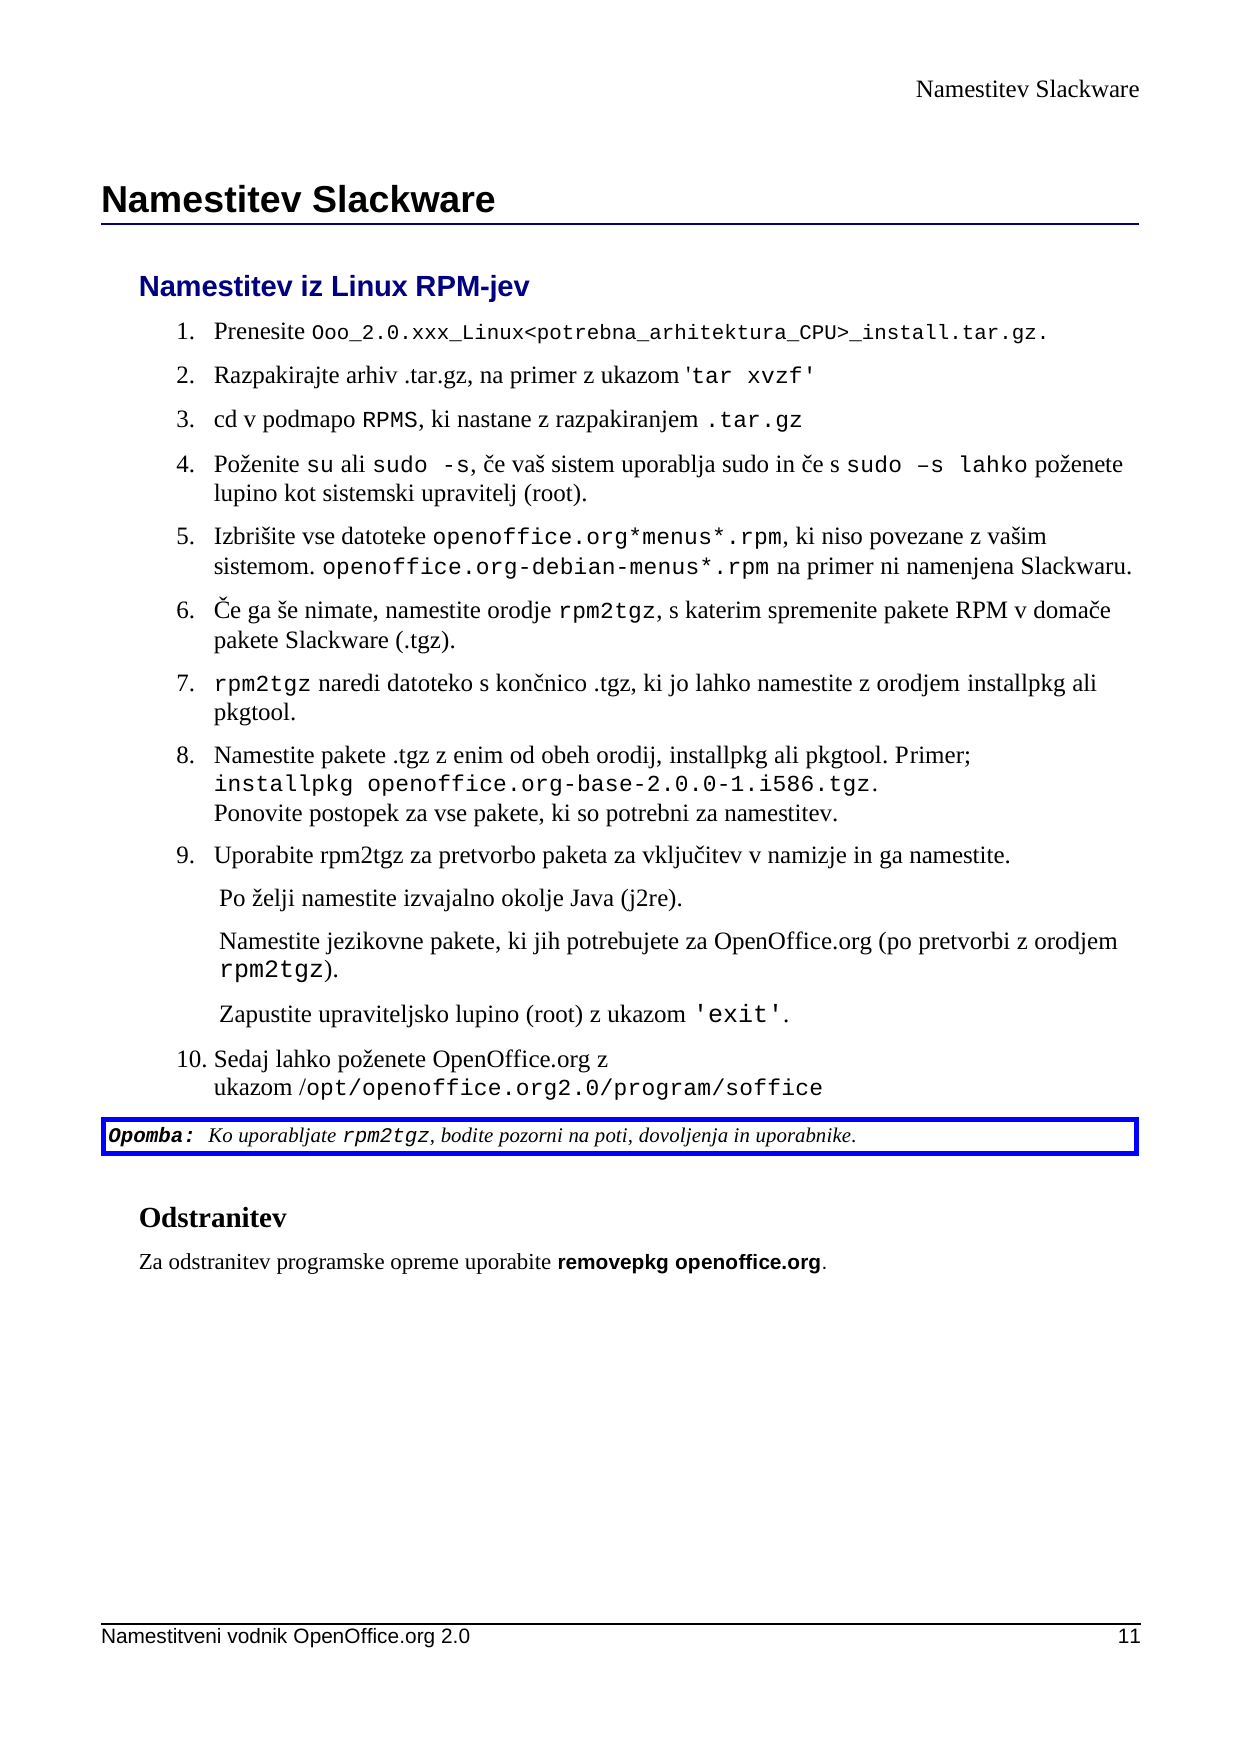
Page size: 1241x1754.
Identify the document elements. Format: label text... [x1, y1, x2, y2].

list Razpakirajte arhiv .tar.gz, na primer z ukazom 'tar xvzf' [176, 361, 1139, 391]
text Opomba: Ko uporabljate rpm2tgz, bodite pozorni na poti, dovoljenja in uporabnike. [106, 1122, 1134, 1151]
text Za odstranitev programske opreme uporabite removepkg openoffice.org. [138, 1249, 1139, 1274]
text Po želji namestite izvajalno okolje Java (j2re). [219, 884, 1139, 912]
subtitle Namestitev iz Linux RPM-jev [138, 270, 1139, 302]
subtitle Odstranitev [138, 1201, 1139, 1234]
list cd v podmapo RPMS, ki nastane z razpakiranjem .tar.gz [176, 405, 1139, 435]
list Uporabite rpm2tgz za pretvorbo paketa za vključitev v namizje in ga namestite. [176, 841, 1139, 869]
list Izbrišite vse datoteke openoffice.org*menus*.rpm, ki niso povezane z vašim sistemom. openoffice.org-debian-menus*.rpm na primer ni namenjena Slackwaru. [176, 522, 1139, 581]
text Zapustite upraviteljsko lupino (root) z ukazom 'exit'. [219, 1000, 1139, 1030]
list Sedaj lahko poženete OpenOffice.org z ukazom /opt/openoffice.org2.0/program/soffice [176, 1044, 1139, 1102]
subtitle Namestitev Slackware [101, 179, 1139, 223]
list Prenesite Ooo_2.0.xxx_Linux<potrebna_arhitektura_CPU>_install.tar.gz. [176, 317, 1139, 346]
list rpm2tgz naredi datoteko s končnico .tgz, ki jo lahko namestite z orodjem installpkg ali pkgtool. [176, 668, 1139, 726]
list Namestite pakete .tgz z enim od obeh orodij, installpkg ali pkgtool. Primer; installpkg openoffice.org-base-2.0.0-1.i586.tgz. Ponovite postopek za vse pakete, ki so potrebni za namestitev. [176, 741, 1139, 826]
text Namestite jezikovne pakete, ki jih potrebujete za OpenOffice.org (po pretvorbi z orodjem rpm2tgz). [219, 927, 1139, 985]
list Poženite su ali sudo -s, če vaš sistem uporablja sudo in če s sudo –s lahko poženete lupino kot sistemski upravitelj (root). [176, 450, 1139, 507]
list Če ga še nimate, namestite orodje rpm2tgz, s katerim spremenite pakete RPM v domače pakete Slackware (.tgz). [176, 596, 1139, 654]
